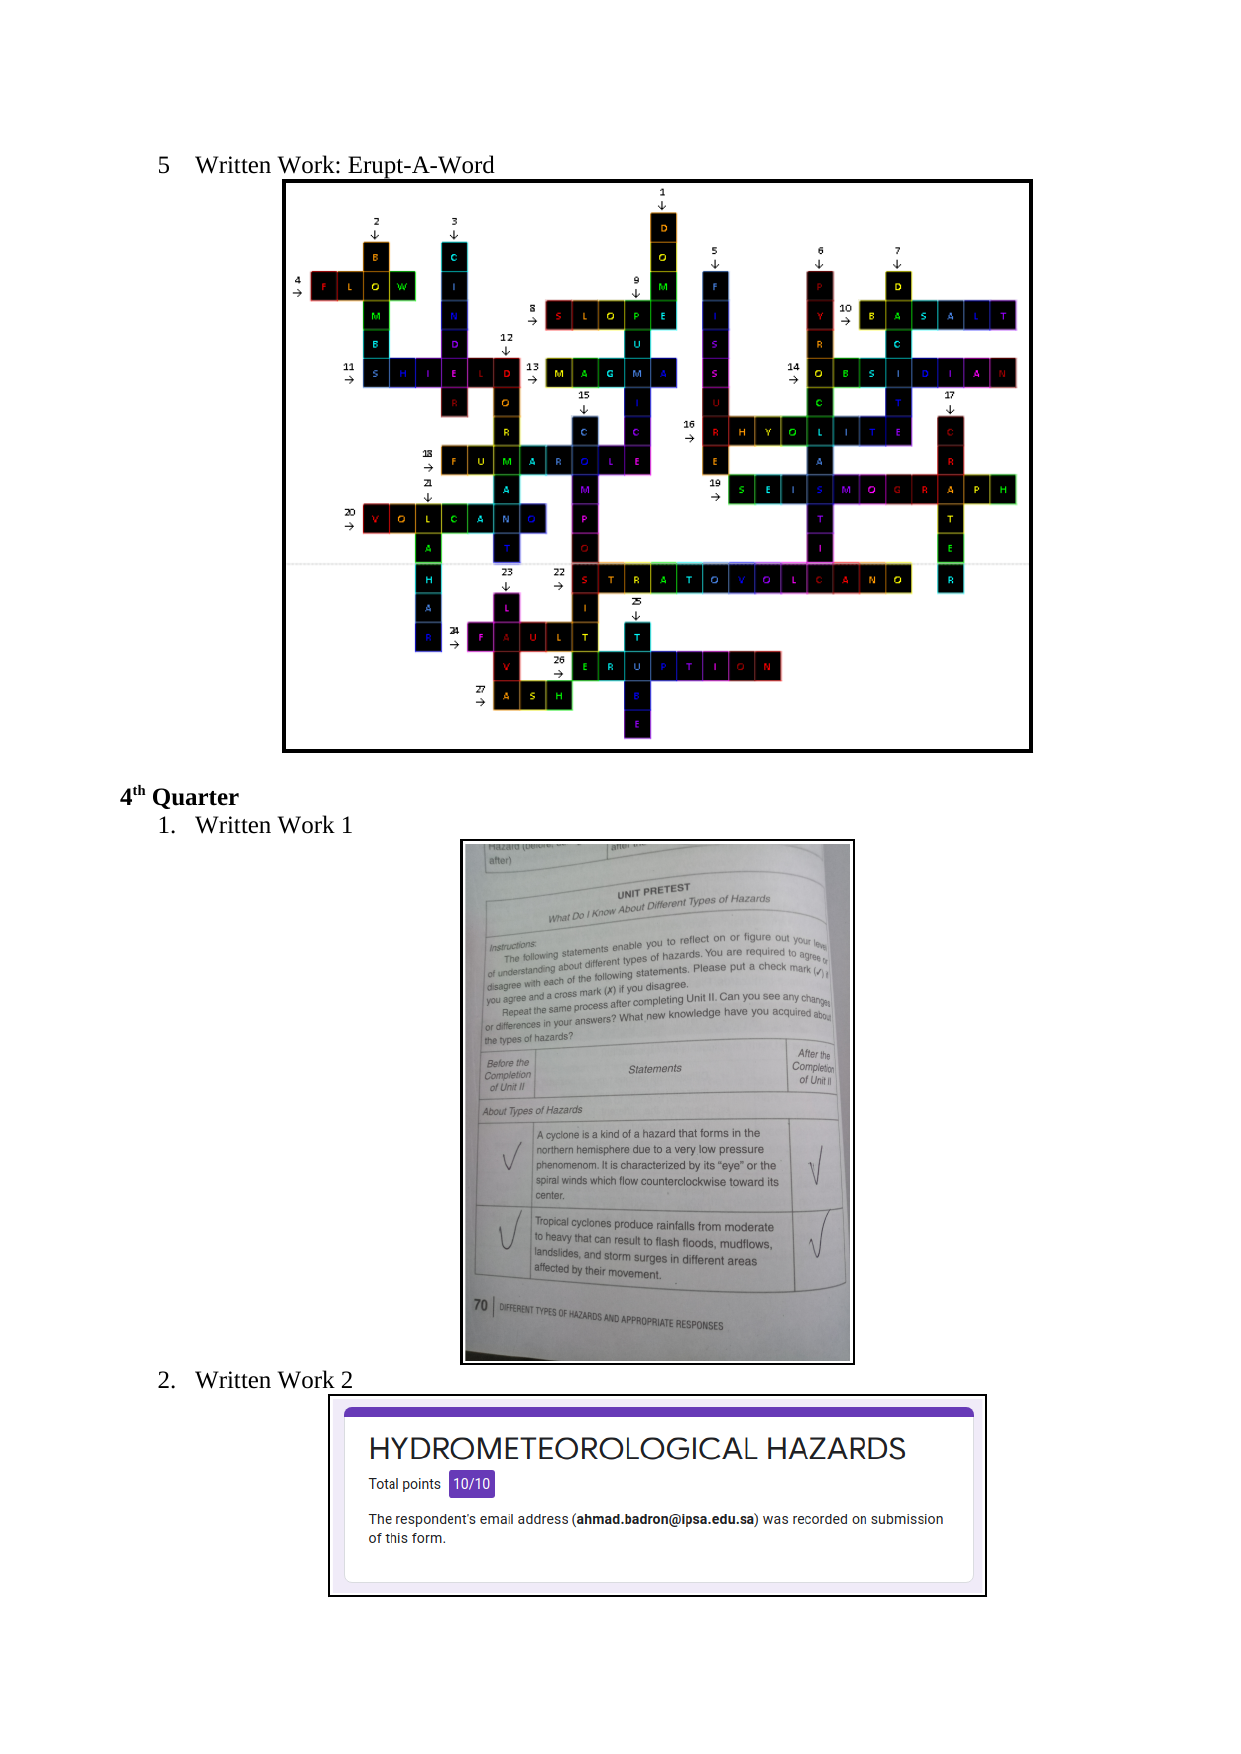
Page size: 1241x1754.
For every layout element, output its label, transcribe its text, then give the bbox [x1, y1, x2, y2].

list Written Work 1 [157, 811, 1120, 839]
picture [286, 183, 1029, 749]
text 4th Quarter [120, 782, 1120, 811]
picture [332, 1399, 983, 1593]
list Written Work: Erupt-A-Word [157, 150, 1120, 179]
picture [465, 844, 850, 1361]
list Written Work 2 [157, 1365, 1120, 1394]
